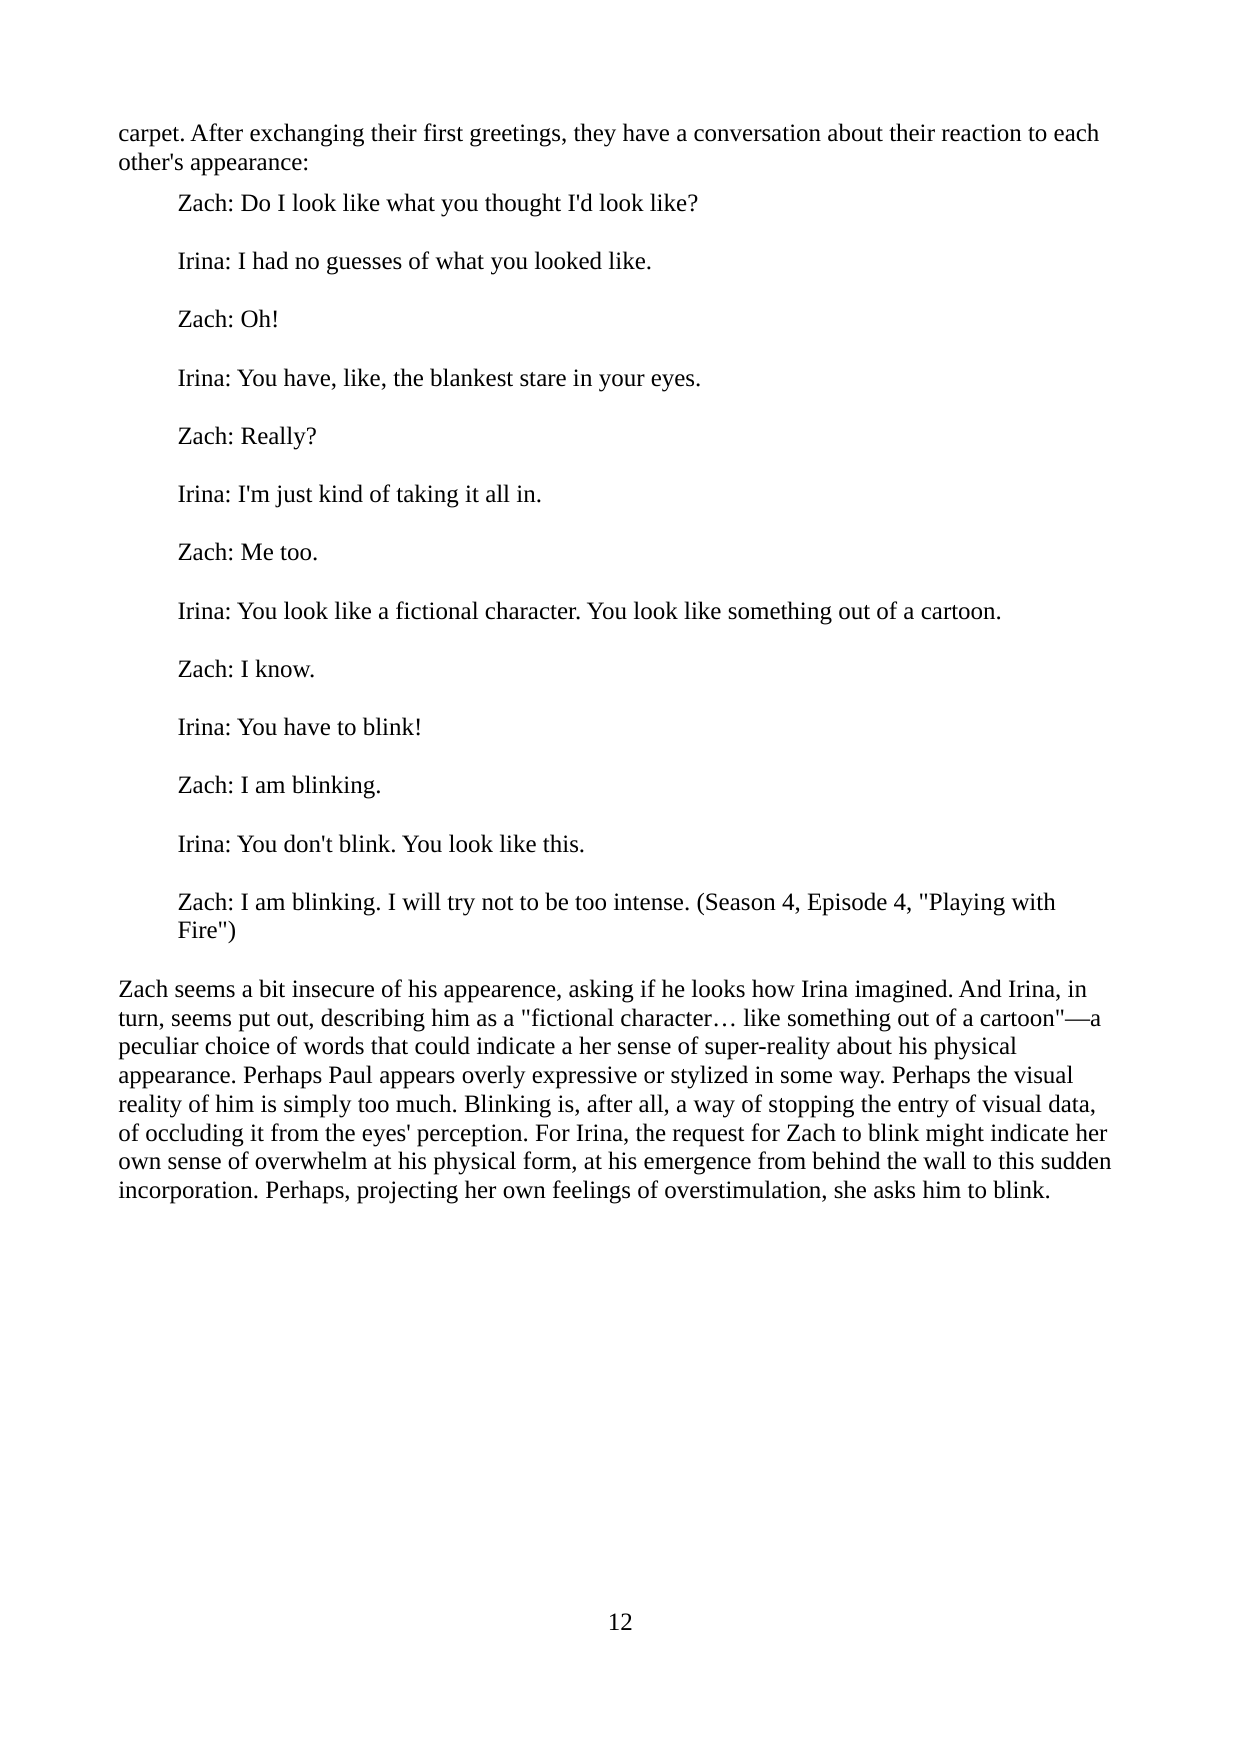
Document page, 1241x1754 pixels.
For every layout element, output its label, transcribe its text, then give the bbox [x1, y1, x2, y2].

text Zach: Me too. [177, 537, 1063, 566]
text Zach: Do I look like what you thought I'd look like? [177, 188, 1063, 217]
text Zach: I am blinking. [177, 770, 1063, 799]
text Zach: I know. [177, 654, 1063, 683]
text Irina: I had no guesses of what you looked like. [177, 246, 1063, 275]
text carpet. After exchanging their first greetings, they have a conversation about their reaction to each other's appearance: [118, 118, 1122, 176]
text Zach seems a bit insecure of his appearence, asking if he looks how Irina imagined. And Irina, in turn, seems put out, describing him as a "fictional character… like something out of a cartoon"—a peculiar choice of words that could indicate a her sense of super-reality about his physical appearance. Perhaps Paul appears overly expressive or stylized in some way. Perhaps the visual reality of him is simply too much. Blinking is, after all, a way of stopping the entry of visual data, of occluding it from the eyes' perception. For Irina, the request for Zach to blink might indicate her own sense of overwhelm at his physical form, at his emergence from behind the wall to this sudden incorporation. Perhaps, projecting her own feelings of overstimulation, she asks him to blink. [118, 974, 1122, 1204]
text Irina: You look like a fictional character. You look like something out of a cartoon. [177, 596, 1063, 624]
text Irina: You have, like, the blankest stare in your eyes. [177, 363, 1063, 392]
text Irina: You don't blink. You look like this. [177, 829, 1063, 857]
text Irina: I'm just kind of taking it all in. [177, 479, 1063, 508]
text Zach: Really? [177, 421, 1063, 450]
text Zach: I am blinking. I will try not to be too intense. (Season 4, Episode 4, "Playing with Fire") [177, 887, 1063, 944]
text Zach: Oh! [177, 304, 1063, 333]
text Irina: You have to blink! [177, 712, 1063, 741]
